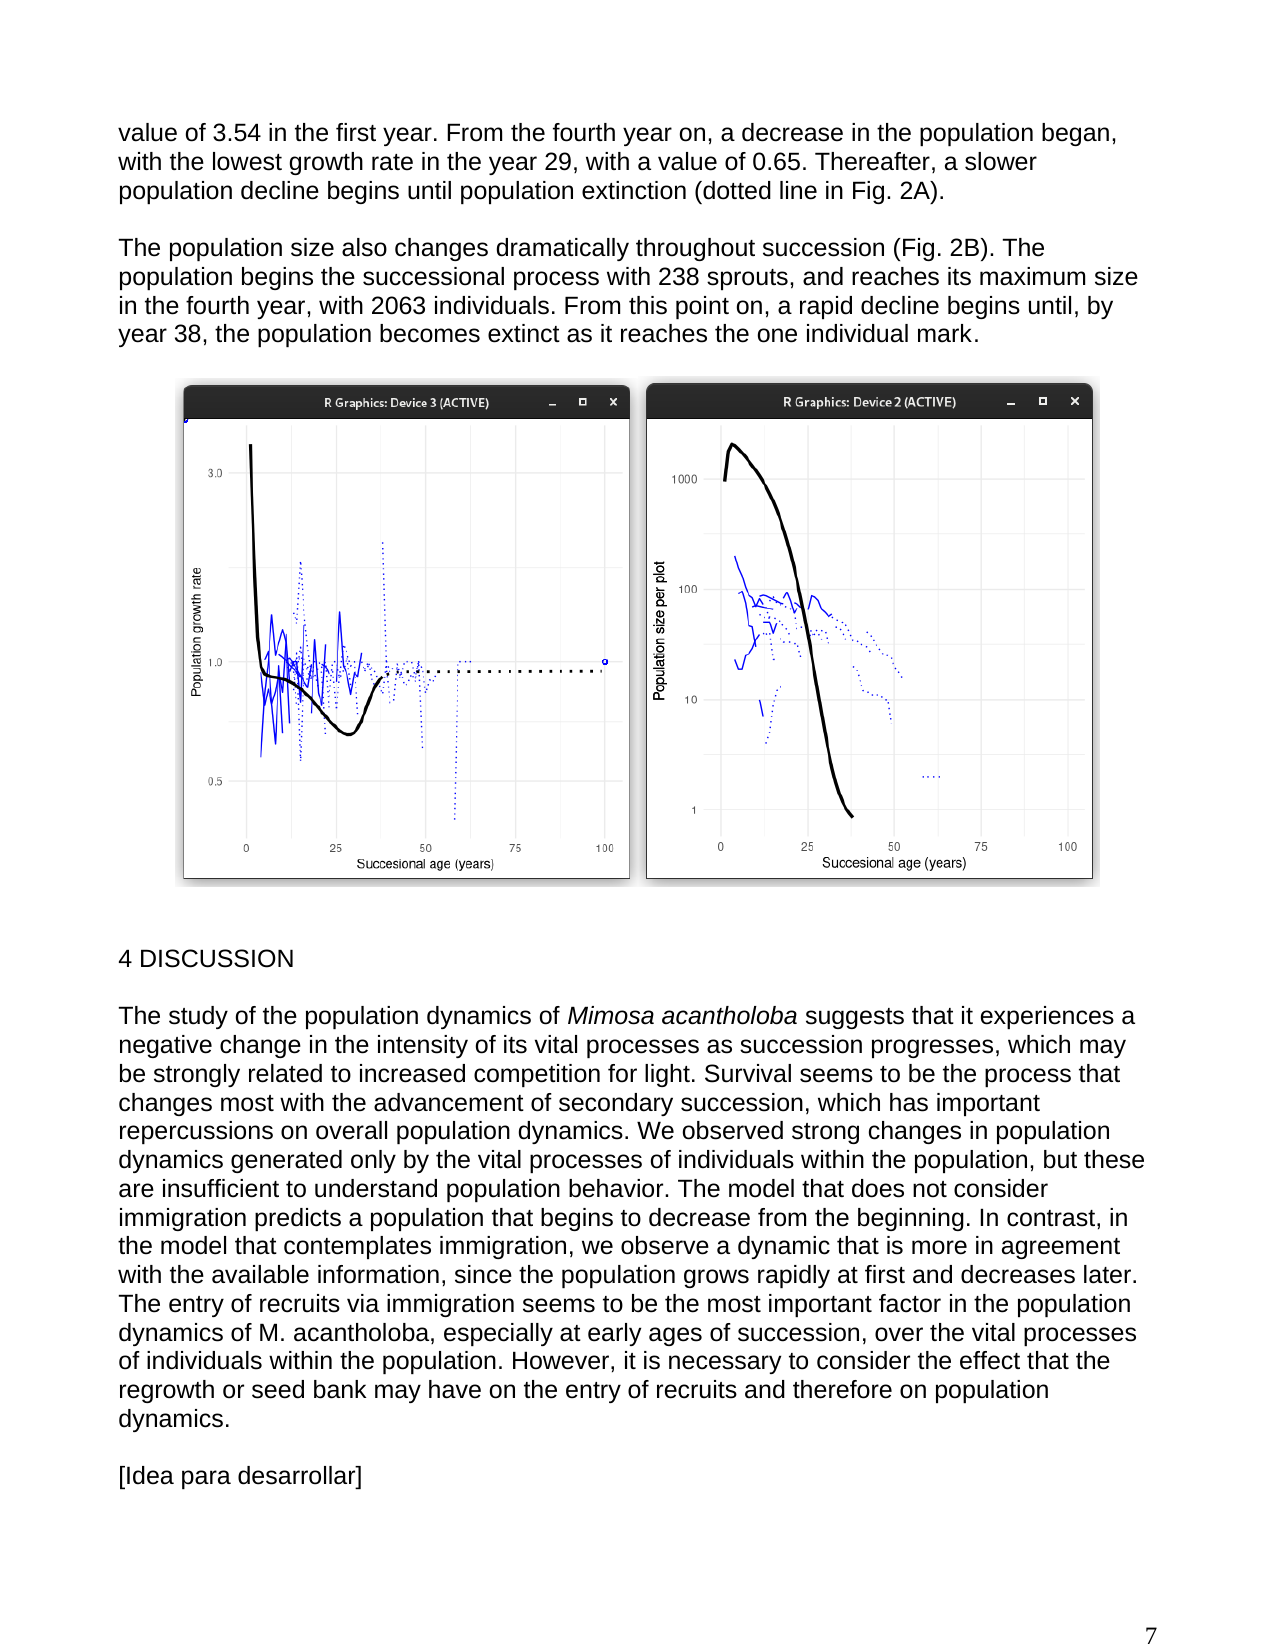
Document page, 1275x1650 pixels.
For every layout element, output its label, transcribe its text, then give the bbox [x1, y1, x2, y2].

text [Idea para desarrollar] [118, 1461, 1157, 1490]
text value of 3.54 in the first year. From the fourth year on, a decrease in the population began, with the lowest growth rate in the year 29, with a value of 0.65. Thereafter, a slower population decline begins until population extinction (dotted line in Fig. 2A). [118, 118, 1157, 204]
text 4 DISCUSSION [118, 944, 1157, 973]
picture [175, 376, 1100, 887]
text The population size also changes dramatically throughout succession (Fig. 2B). The population begins the successional process with 238 sprouts, and reaches its maximum size in the fourth year, with 2063 individuals. From this point on, a rapid decline begins until, by year 38, the population becomes extinct as it reaches the one individual mark. [118, 233, 1157, 348]
text The study of the population dynamics of Mimosa acantholoba suggests that it experiences a negative change in the intensity of its vital processes as succession progresses, which may be strongly related to increased competition for light. Survival seems to be the process that changes most with the advancement of secondary succession, which has important repercussions on overall population dynamics. We observed strong changes in population dynamics generated only by the vital processes of individuals within the population, but these are insufficient to understand population behavior. The model that does not consider immigration predicts a population that begins to decrease from the beginning. In contrast, in the model that contemplates immigration, we observe a dynamic that is more in agreement with the available information, since the population grows rapidly at first and decreases later. The entry of recruits via immigration seems to be the most important factor in the population dynamics of M. acantholoba, especially at early ages of succession, over the vital processes of individuals within the population. However, it is necessary to consider the effect that the regrowth or seed bank may have on the entry of recruits and therefore on population dynamics. [118, 1001, 1157, 1433]
